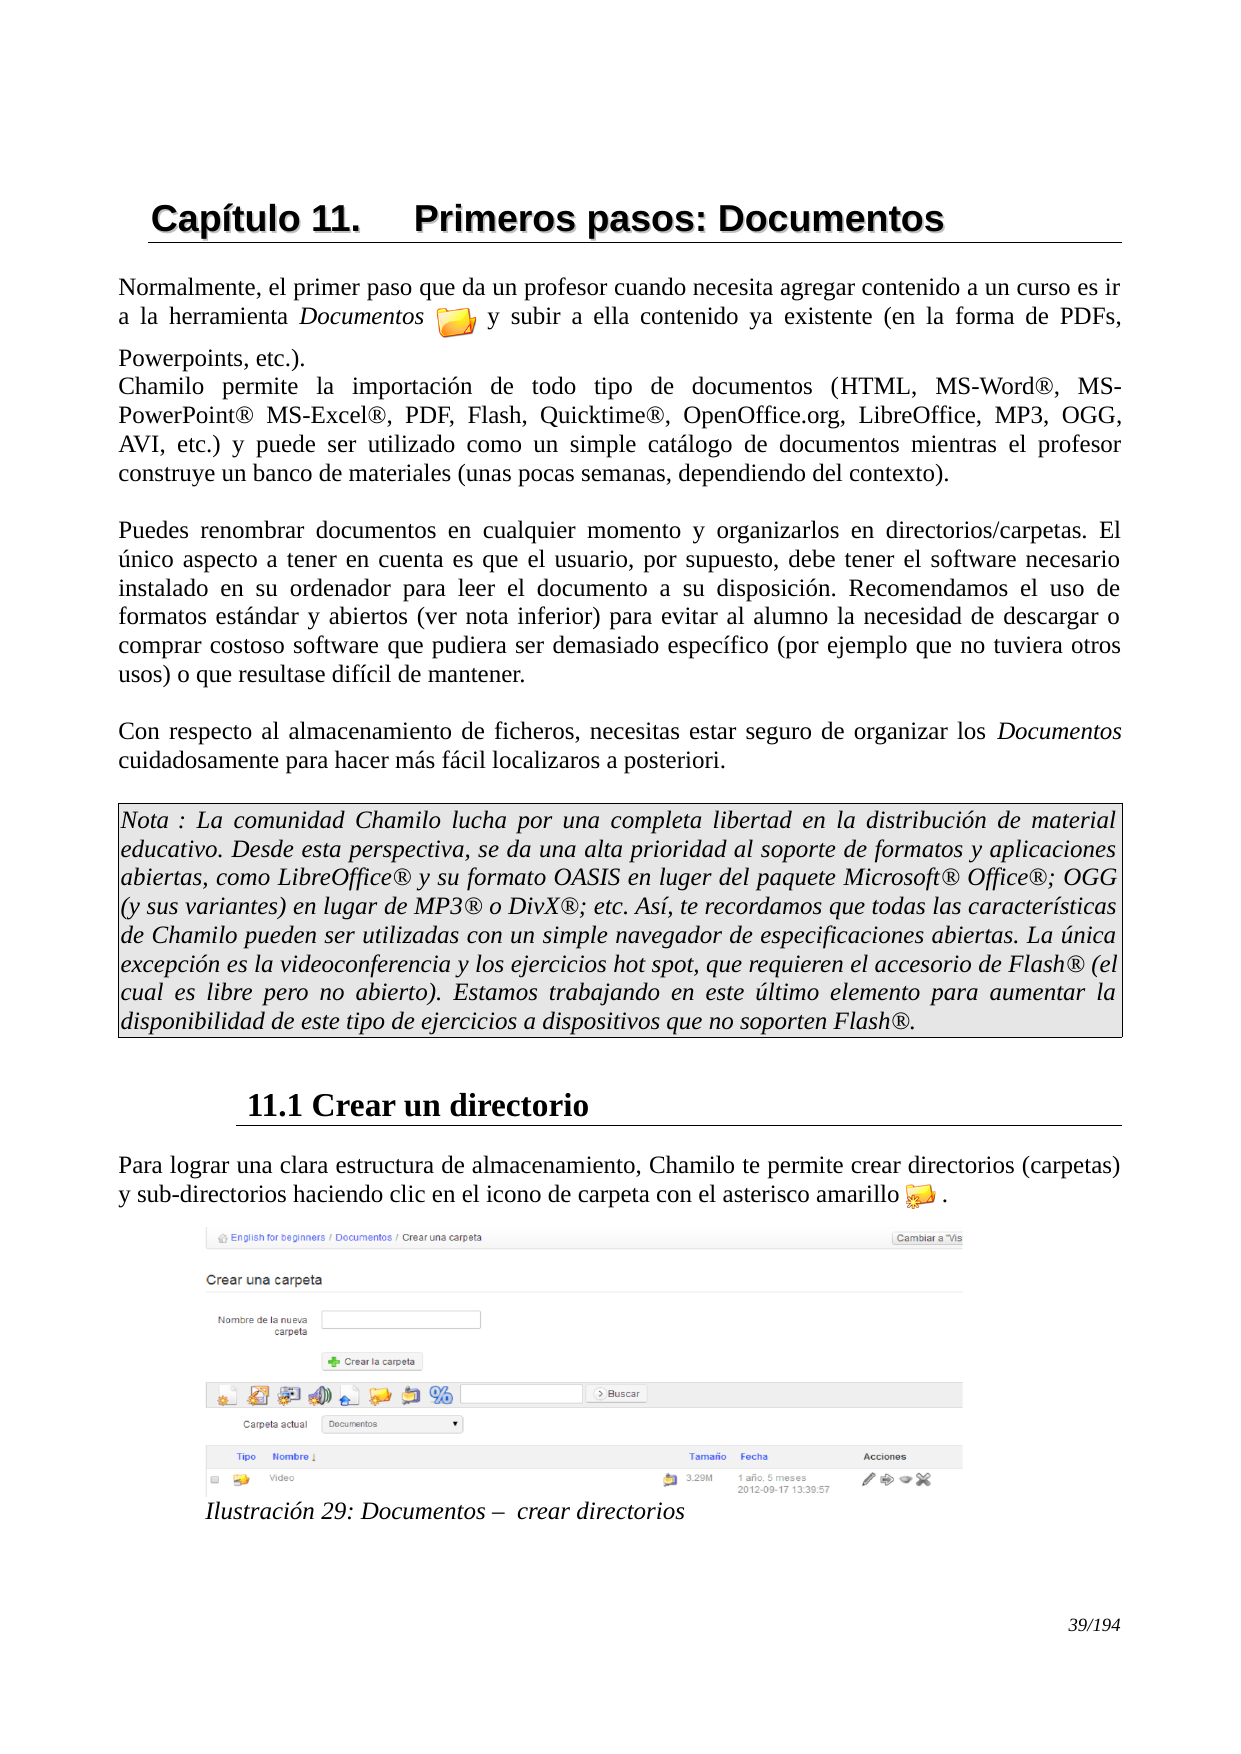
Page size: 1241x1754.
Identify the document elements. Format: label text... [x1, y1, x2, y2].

picture [203, 1227, 963, 1497]
text Chamilo permite la importación de todo tipo de documentos (HTML, MS-Word®, MS-PowerPoint® MS-Excel®, PDF, Flash, Quicktime®, OpenOffice.org, LibreOffice, MP3, OGG, AVI, etc.) y puede ser utilizado como un simple catálogo de documentos mientras el profesor construye un banco de materiales (unas pocas semanas, dependiendo del contexto). [118, 371, 1122, 486]
text Para lograr una clara estructura de almacenamiento, Chamilo te permite crear directorios (carpetas) y sub-directorios haciendo clic en el icono de carpeta con el asterisco amarillo . [118, 1150, 1122, 1209]
text Puedes renombrar documentos en cualquier momento y organizarlos en directorios/carpetas. El único aspecto a tener en cuenta es que el usuario, por supuesto, debe tener el software necesario instalado en su ordenador para leer el documento a su disposición. Recomendamos el uso de formatos estándar y abiertos (ver nota inferior) para evitar al alumno la necesidad de descargar o comprar costoso software que pudiera ser demasiado específico (por ejemplo que no tuviera otros usos) o que resultase difícil de mantener. [118, 515, 1122, 688]
text Con respecto al almacenamiento de ficheros, necesitas estar seguro de organizar los Documentos cuidadosamente para hacer más fácil localizaros a posteriori. [118, 716, 1122, 774]
subtitle Crear un directorio [236, 1085, 1122, 1125]
picture [435, 301, 477, 343]
text Ilustración 29: Documentos – crear directorios [205, 1497, 961, 1525]
picture [906, 1179, 936, 1209]
text Nota : La comunidad Chamilo lucha por una completa libertad en la distribución de material educativo. Desde esta perspectiva, se da una alta prioridad al soporte de formatos y aplicaciones abiertas, como LibreOffice® y su formato OASIS en luger del paquete Microsoft® Office®; OGG (y sus variantes) en lugar de MP3® o DivX®; etc. Así, te recordamos que todas las características de Chamilo pueden ser utilizadas con un simple navegador de especificaciones abiertas. La única excepción es la videoconferencia y los ejercicios hot spot, que requieren el accesorio de Flash® (el cual es libre pero no abierto). Estamos trabajando en este último elemento para aumentar la disponibilidad de este tipo de ejercicios a dispositivos que no soporten Flash®. [119, 804, 1122, 1037]
subtitle Primeros pasos: Documentos [148, 193, 1122, 242]
text Normalmente, el primer paso que da un profesor cuando necesita agregar contenido a un curso es ir a la herramienta Documentos y subir a ella contenido ya existente (en la forma de PDFs, Powerpoints, etc.). [118, 272, 1122, 371]
